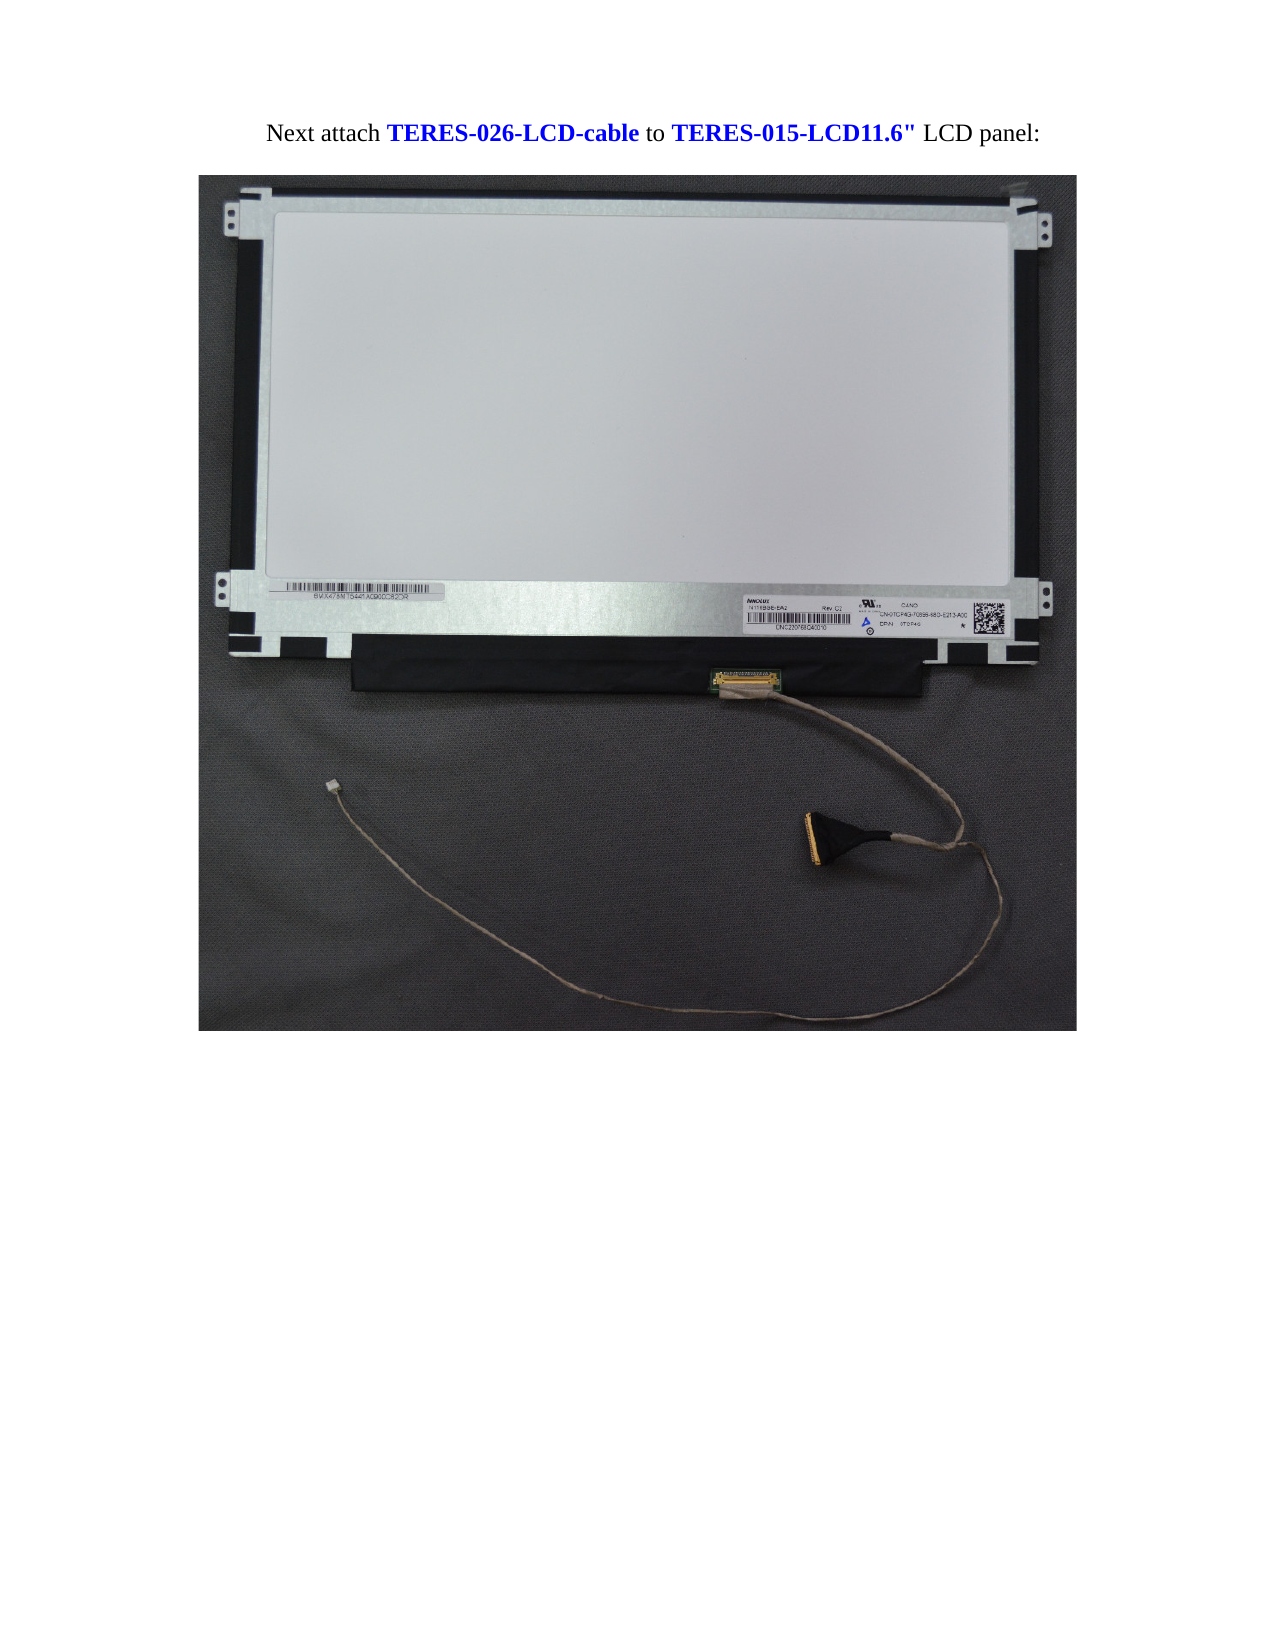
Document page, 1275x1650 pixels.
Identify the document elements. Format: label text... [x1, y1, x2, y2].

text Next attach TERES-026-LCD-cable to TERES-015-LCD11.6" LCD panel: [118, 118, 1157, 147]
picture [198, 175, 1077, 1031]
